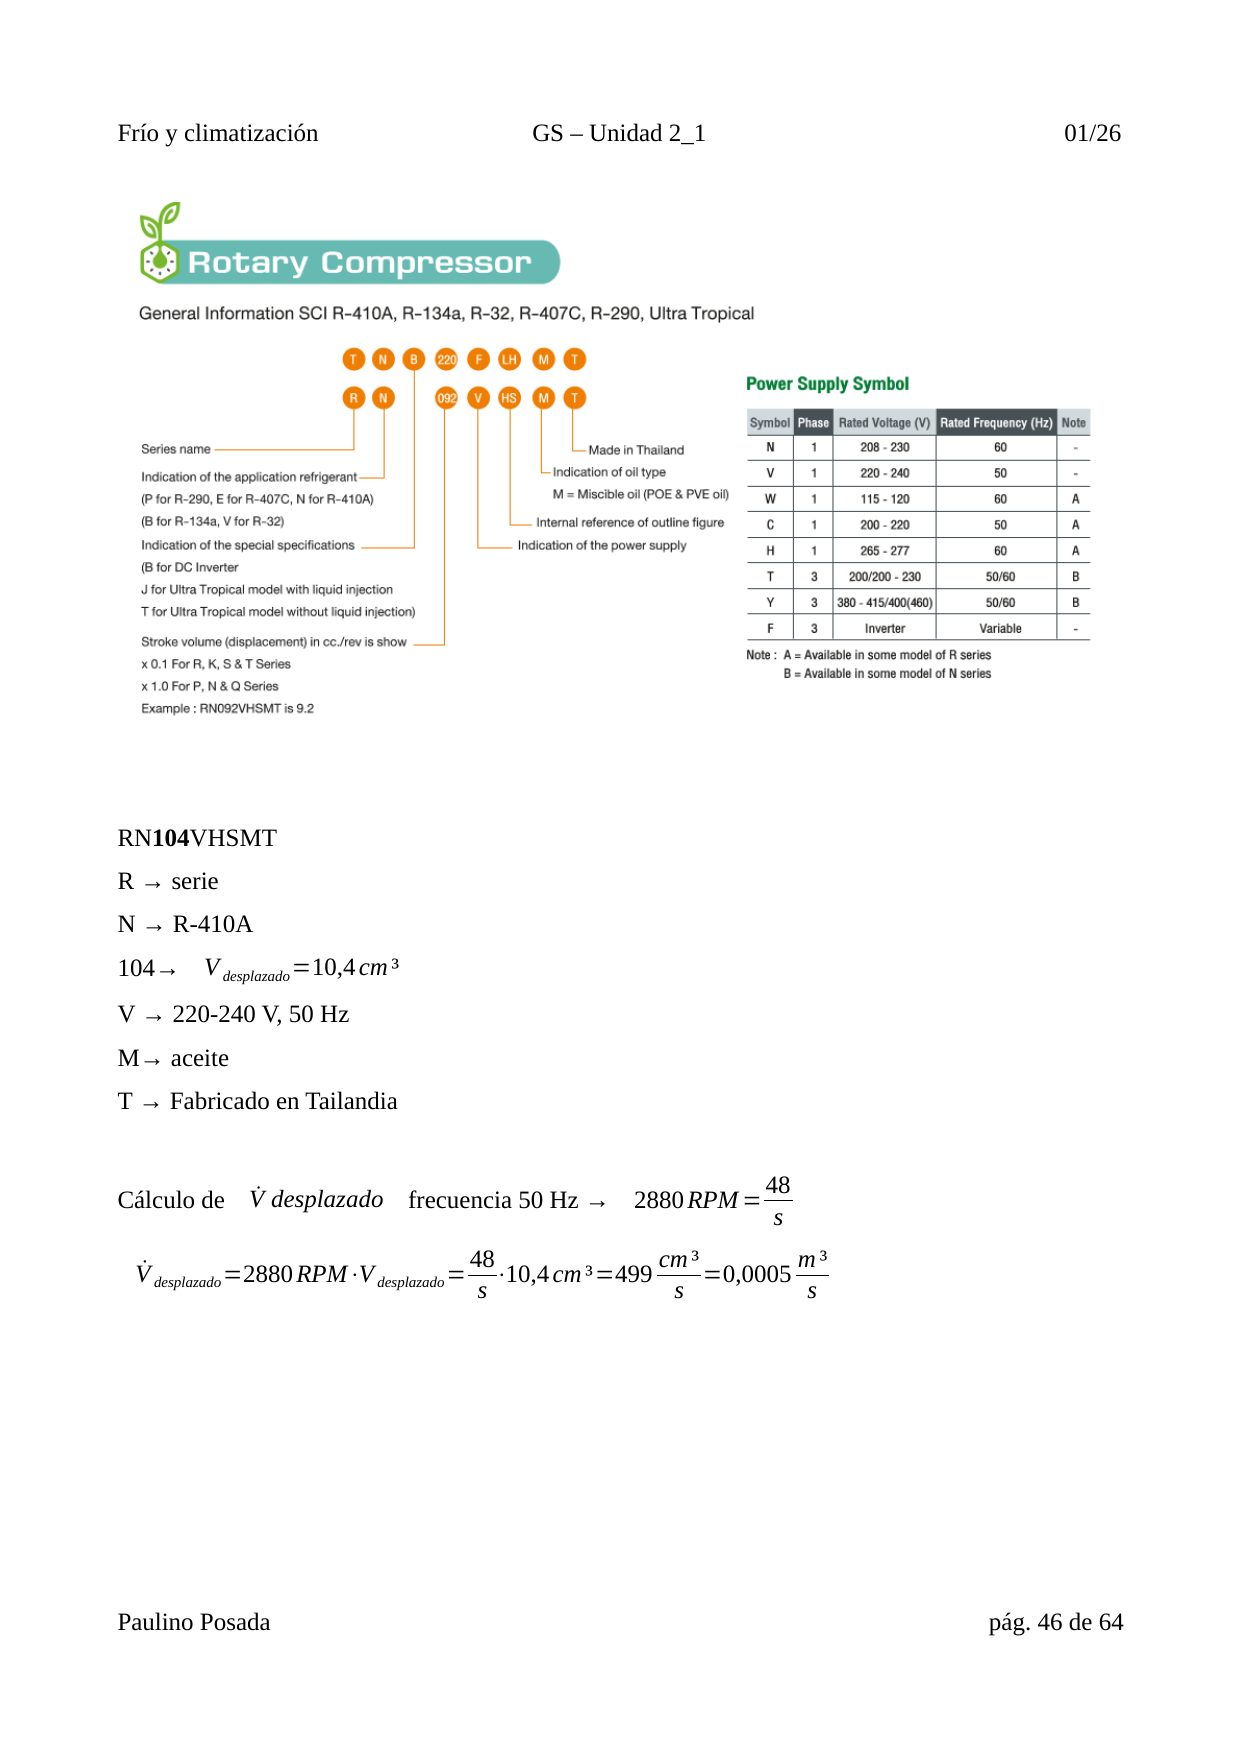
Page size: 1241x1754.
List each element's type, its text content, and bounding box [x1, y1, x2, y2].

text M→ aceite [117, 1043, 1123, 1071]
text 104→ [117, 953, 1123, 985]
text V → 220-240 V, 50 Hz [117, 999, 1123, 1028]
text RN104VHSMT [117, 823, 1123, 852]
text T → Fabricado en Tailandia [117, 1086, 1123, 1114]
text N → R-410A [117, 909, 1123, 938]
text R → serie [117, 866, 1123, 895]
picture [117, 202, 1122, 728]
text Cálculo de frecuencia 50 Hz → [117, 1172, 1123, 1231]
